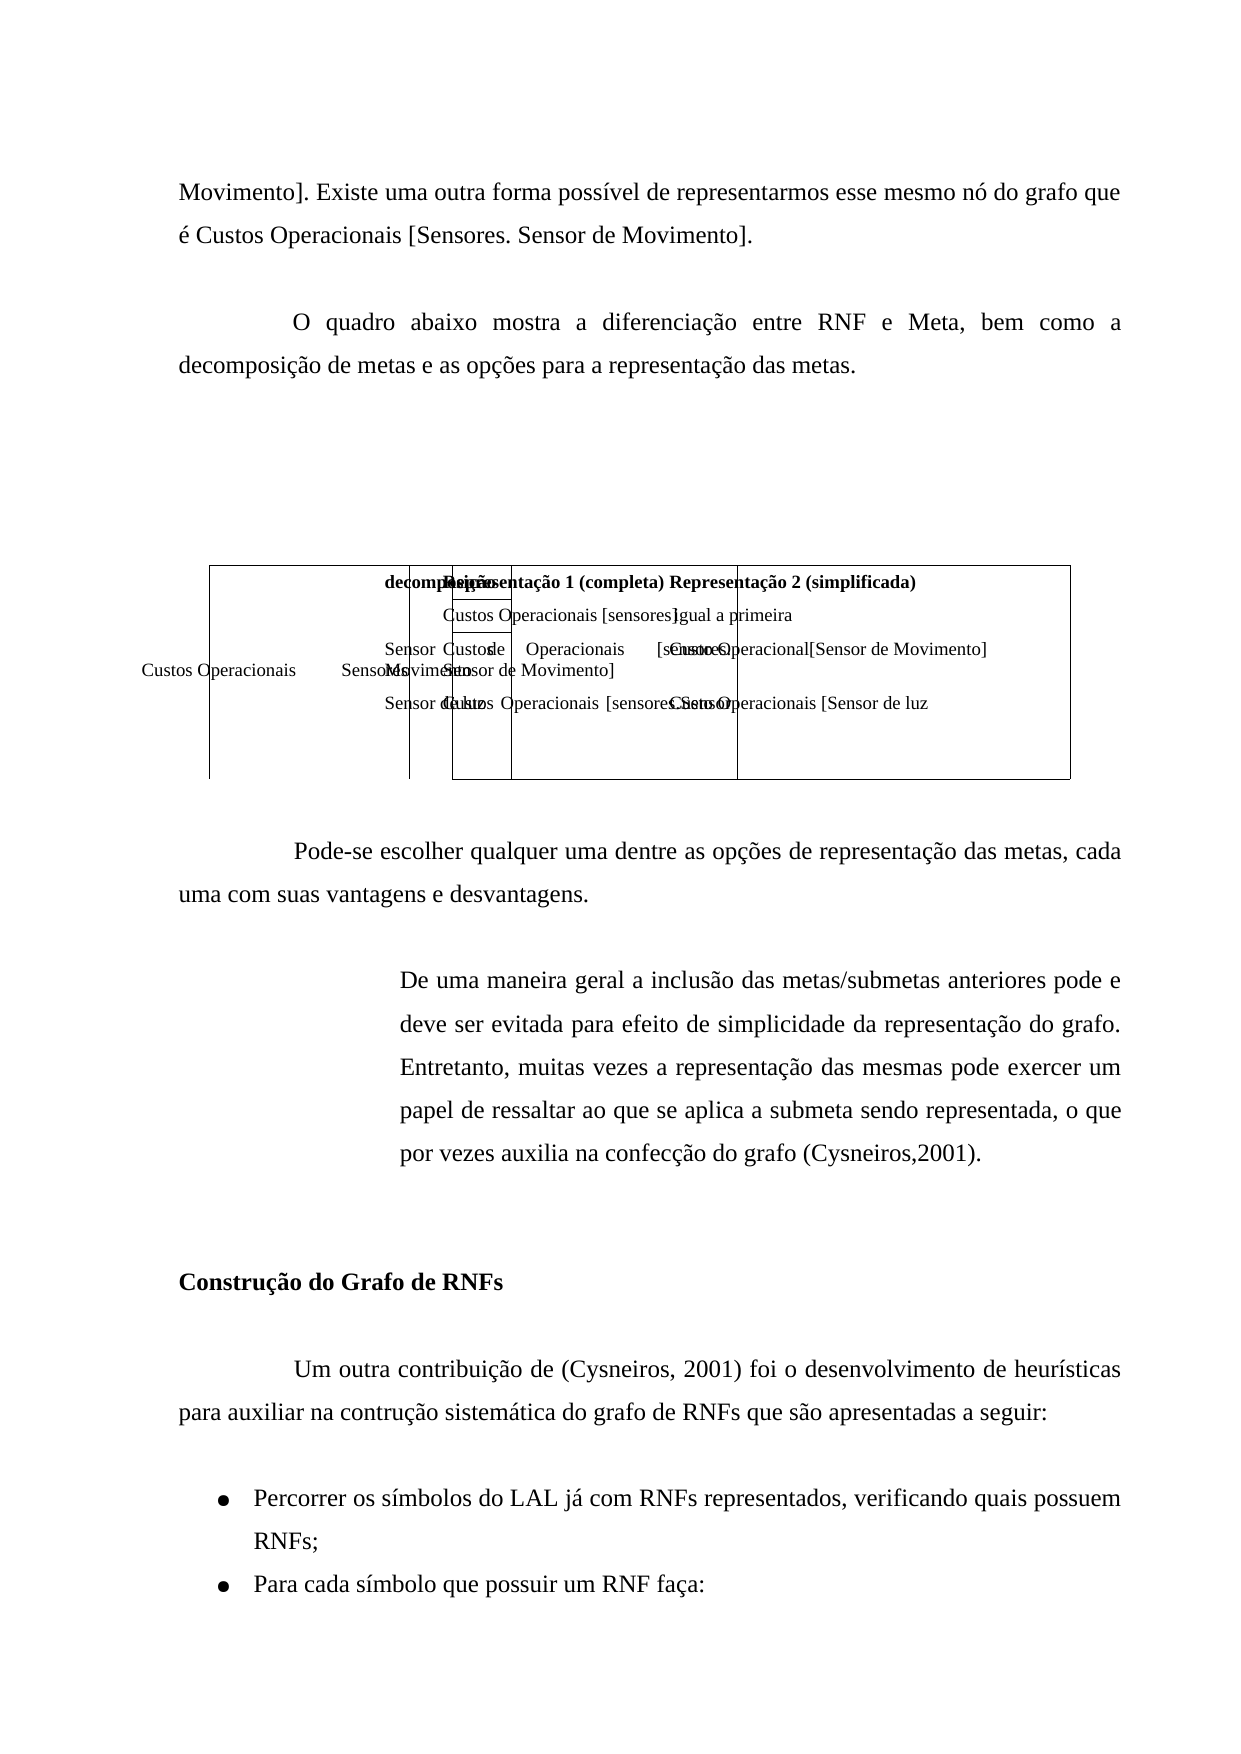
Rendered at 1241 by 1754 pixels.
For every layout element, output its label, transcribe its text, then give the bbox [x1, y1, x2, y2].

table_header decomposição [453, 566, 511, 598]
list Para cada símbolo que possuir um RNF faça: [216, 1569, 1122, 1598]
table_header meta [410, 566, 452, 598]
table_cell [210, 741, 409, 778]
table_cell Custo Operacionais [Sensor de luz [738, 686, 1070, 741]
text Construção do Grafo de RNFs [104, 1267, 1122, 1296]
table_header Representação 1 (completa) [512, 566, 737, 598]
table_cell Custos Operacionais [sensores.Sensor de luz] [512, 686, 737, 741]
table_cell Custos Operacionais [210, 599, 409, 741]
table_cell Custos Operacionais [sensores] [512, 599, 737, 632]
text Pode-se escolher qualquer uma dentre as opções de representação das metas, cada uma com suas vantagens e desvantagens. [178, 836, 1122, 908]
list Percorrer os símbolos do LAL já com RNFs representados, verificando quais possuem RNFs; [216, 1483, 1122, 1555]
table_cell Custos Operacionais [sensores. Sensor de Movimento] [512, 632, 737, 686]
table_cell Sensor de luz [453, 686, 511, 741]
table_header RNF [210, 566, 409, 598]
text O quadro abaixo mostra a diferenciação entre RNF e Meta, bem como a decomposição de metas e as opções para a representação das metas. [178, 307, 1122, 378]
text Movimento]. Existe uma outra forma possível de representarmos esse mesmo nó do grafo que é Custos Operacionais [Sensores. Sensor de Movimento]. [178, 177, 1122, 249]
text Um outra contribuição de (Cysneiros, 2001) foi o desenvolvimento de heurísticas para auxiliar na contrução sistemática do grafo de RNFs que são apresentadas a seguir: [178, 1354, 1122, 1426]
table_cell Sensor de Movimento [453, 633, 511, 686]
table_cell [410, 741, 452, 778]
table_header Representação 2 (simplificada) [738, 566, 1070, 598]
table_cell [453, 741, 511, 778]
text De uma maneira geral a inclusão das metas/submetas anteriores pode e deve ser evitada para efeito de simplicidade da representação do grafo. Entretanto, muitas vezes a representação das mesmas pode exercer um papel de ressaltar ao que se aplica a submeta sendo representada, o que por vezes auxilia na confecção do grafo (Cysneiros,2001). [399, 966, 1122, 1167]
table_cell [738, 741, 1070, 778]
table_cell [453, 600, 511, 632]
table_cell igual a primeira [738, 599, 1070, 632]
table_cell Sensores [410, 599, 452, 741]
table_cell Custo Operacional[Sensor de Movimento] [738, 632, 1070, 686]
table_cell [512, 741, 737, 778]
